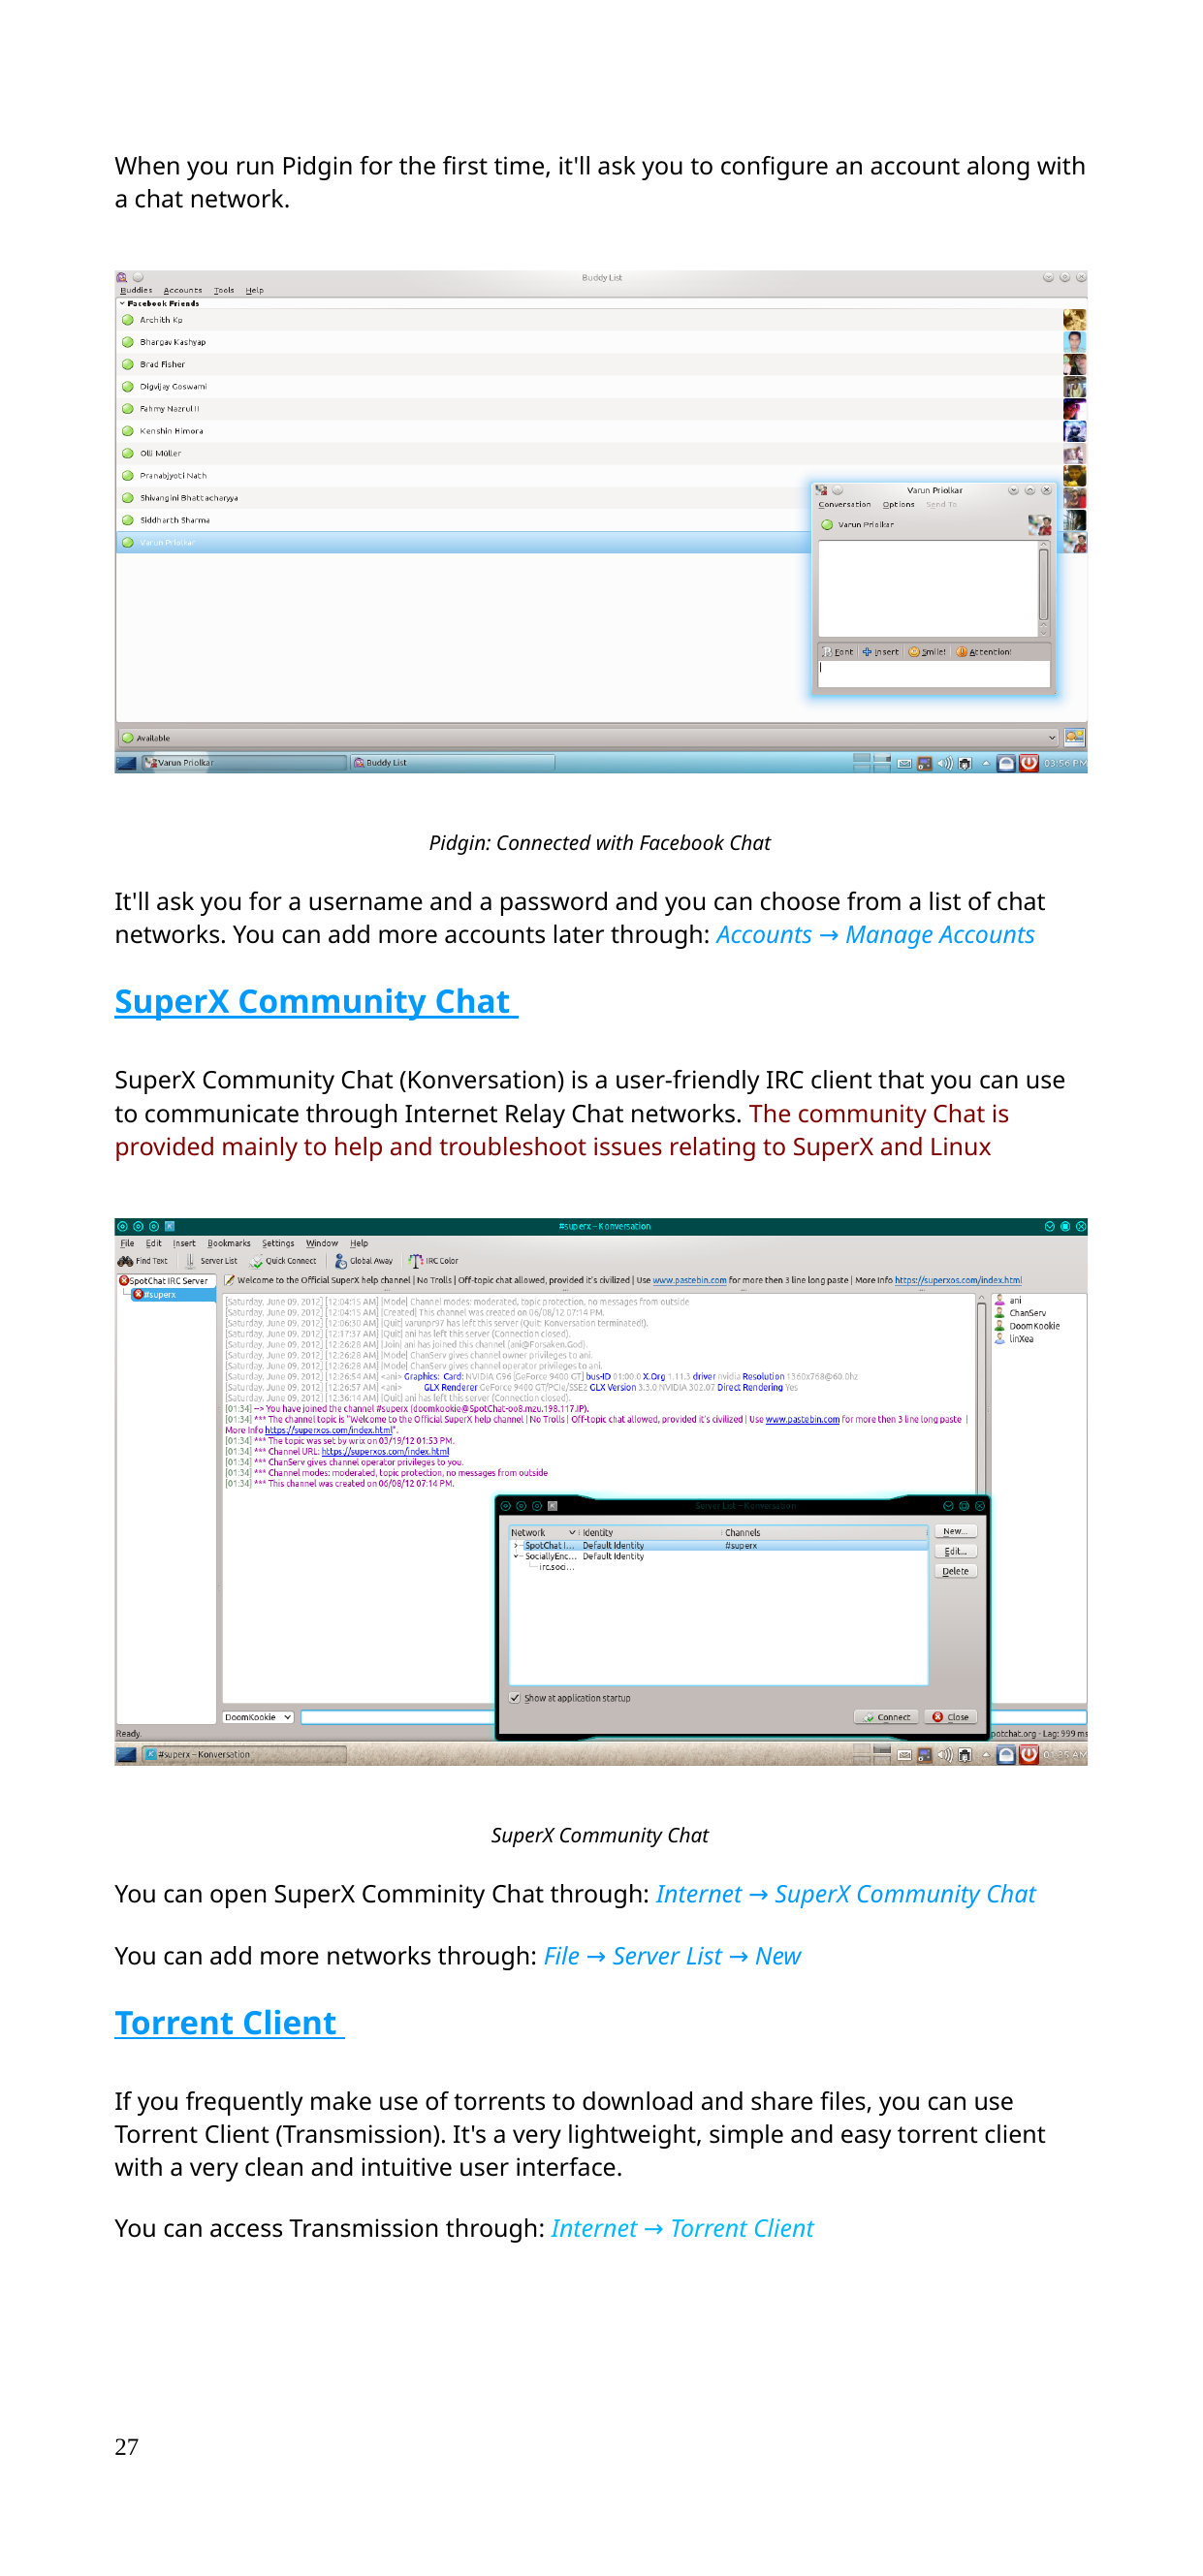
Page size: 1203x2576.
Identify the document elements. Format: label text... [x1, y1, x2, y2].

text You can access Transmission through: Internet → Torrent Client [114, 2212, 1088, 2245]
text If you frequently make use of torrents to download and share files, you can use Torrent Client (Transmission). It's a very lightweight, simple and easy torrent client with a very clean and intuitive user interface. [114, 2085, 1088, 2183]
subtitle Torrent Client [114, 2000, 1088, 2044]
picture [114, 270, 1089, 773]
text Pidgin: Connected with Facebook Chat [114, 829, 1088, 857]
text SuperX Community Chat (Konversation) is a user-friendly IRC client that you can use to communicate through Internet Relay Chat networks. The community Chat is provided mainly to help and troubleshoot issues relating to SuperX and Linux [114, 1063, 1088, 1162]
text SuperX Community Chat [114, 1821, 1088, 1849]
subtitle SuperX Community Chat [114, 979, 1088, 1023]
text It'll ask you for a username and a password and you can choose from a list of chat networks. You can add more accounts later through: Accounts → Manage Accounts [114, 885, 1088, 951]
text You can open SuperX Comminity Chat through: Internet → SuperX Community Chat [114, 1877, 1088, 1910]
text When you run Pidgin for the first time, it'll ask you to configure an account along with a chat network. [114, 148, 1088, 215]
picture [114, 1218, 1089, 1766]
text You can add more networks through: File → Server List → New [114, 1938, 1088, 1971]
